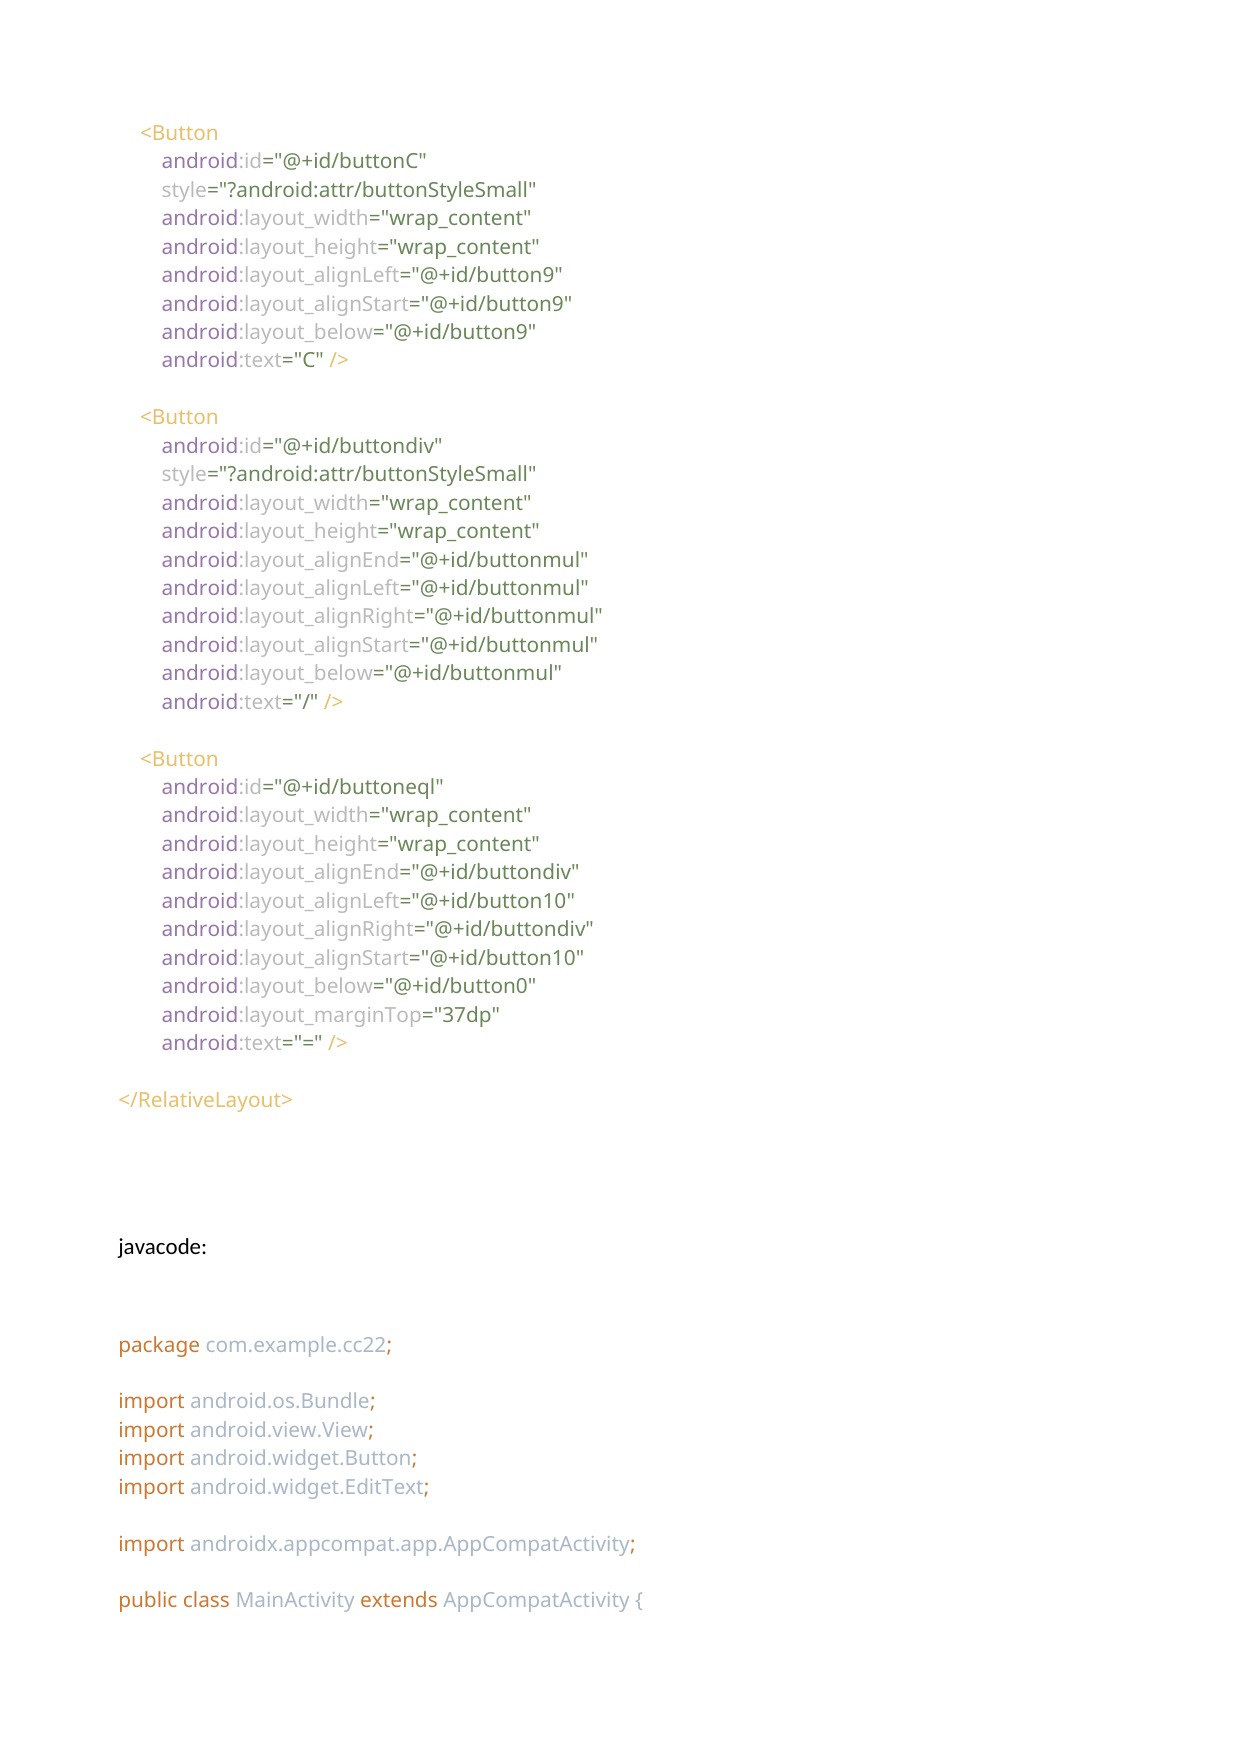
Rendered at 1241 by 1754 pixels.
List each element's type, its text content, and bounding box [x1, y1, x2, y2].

text package com.example.cc22; import android.os.Bundle; import android.view.View; import android.widget.Button; import android.widget.EditText; import androidx.appcompat.app.AppCompatActivity; public class MainActivity extends AppCompatActivity { [118, 1330, 1122, 1614]
text <Button android:id="@+id/buttonC" style="?android:attr/buttonStyleSmall" android:layout_width="wrap_content" android:layout_height="wrap_content" android:layout_alignLeft="@+id/button9" android:layout_alignStart="@+id/button9" android:layout_below="@+id/button9" android:text="C" /> <Button android:id="@+id/buttondiv" style="?android:attr/buttonStyleSmall" android:layout_width="wrap_content" android:layout_height="wrap_content" android:layout_alignEnd="@+id/buttonmul" android:layout_alignLeft="@+id/buttonmul" android:layout_alignRight="@+id/buttonmul" android:layout_alignStart="@+id/buttonmul" android:layout_below="@+id/buttonmul" android:text="/" /> <Button android:id="@+id/buttoneql" android:layout_width="wrap_content" android:layout_height="wrap_content" android:layout_alignEnd="@+id/buttondiv" android:layout_alignLeft="@+id/button10" android:layout_alignRight="@+id/buttondiv" android:layout_alignStart="@+id/button10" android:layout_below="@+id/button0" android:layout_marginTop="37dp" android:text="=" /> </RelativeLayout> [118, 118, 1122, 1113]
text javacode: [118, 1232, 1122, 1260]
